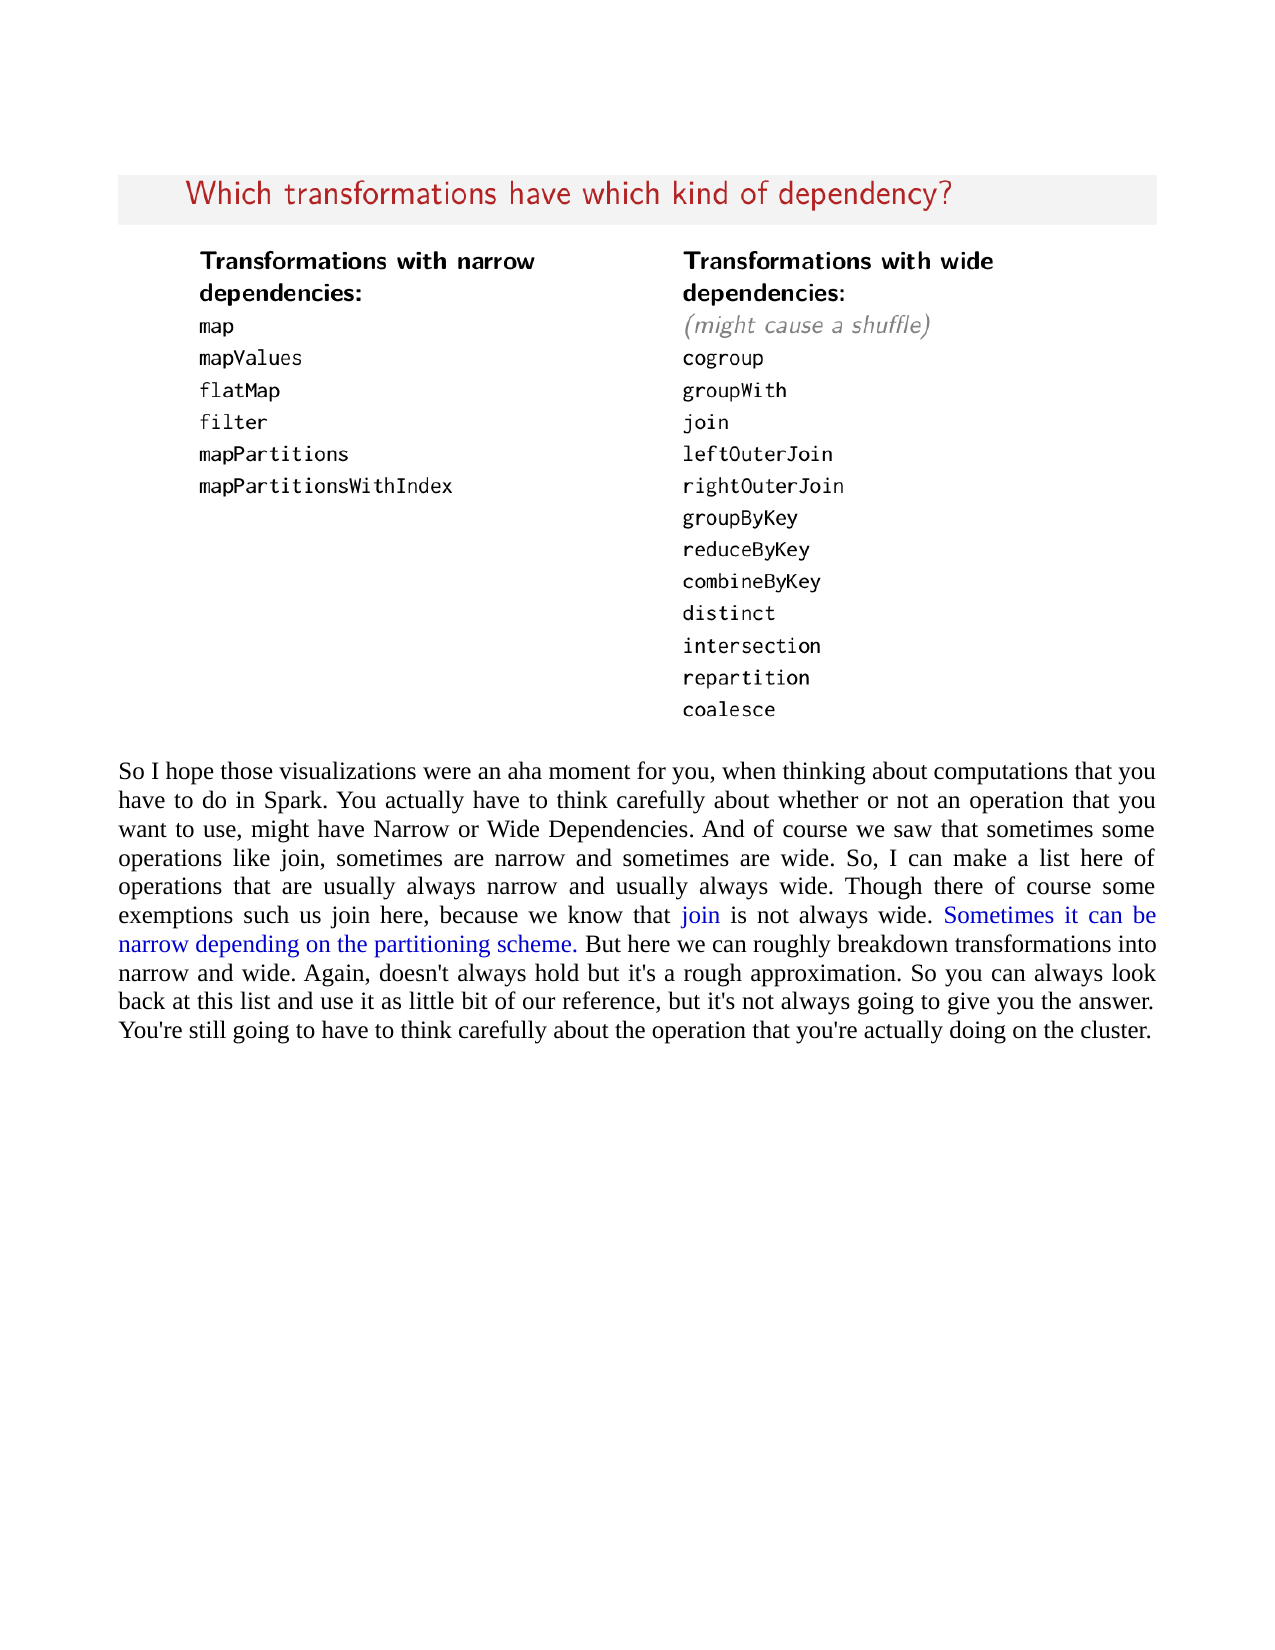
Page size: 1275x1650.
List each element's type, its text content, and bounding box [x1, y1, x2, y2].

text So I hope those visualizations were an aha moment for you, when thinking about computations that you have to do in Spark. You actually have to think carefully about whether or not an operation that you want to use, might have Narrow or Wide Dependencies. And of course we saw that sometimes some operations like join, sometimes are narrow and sometimes are wide. So, I can make a list here of operations that are usually always narrow and usually always wide. Though there of course some exemptions such us join here, because we know that join is not always wide. Sometimes it can be narrow depending on the partitioning scheme. But here we can roughly breakdown transformations into narrow and wide. Again, doesn't always hold but it's a rough approximation. So you can always look back at this list and use it as little bit of our reference, but it's not always going to give you the answer. You're still going to have to think carefully about the operation that you're actually doing on the cluster. [118, 756, 1157, 1044]
picture [118, 175, 1157, 728]
